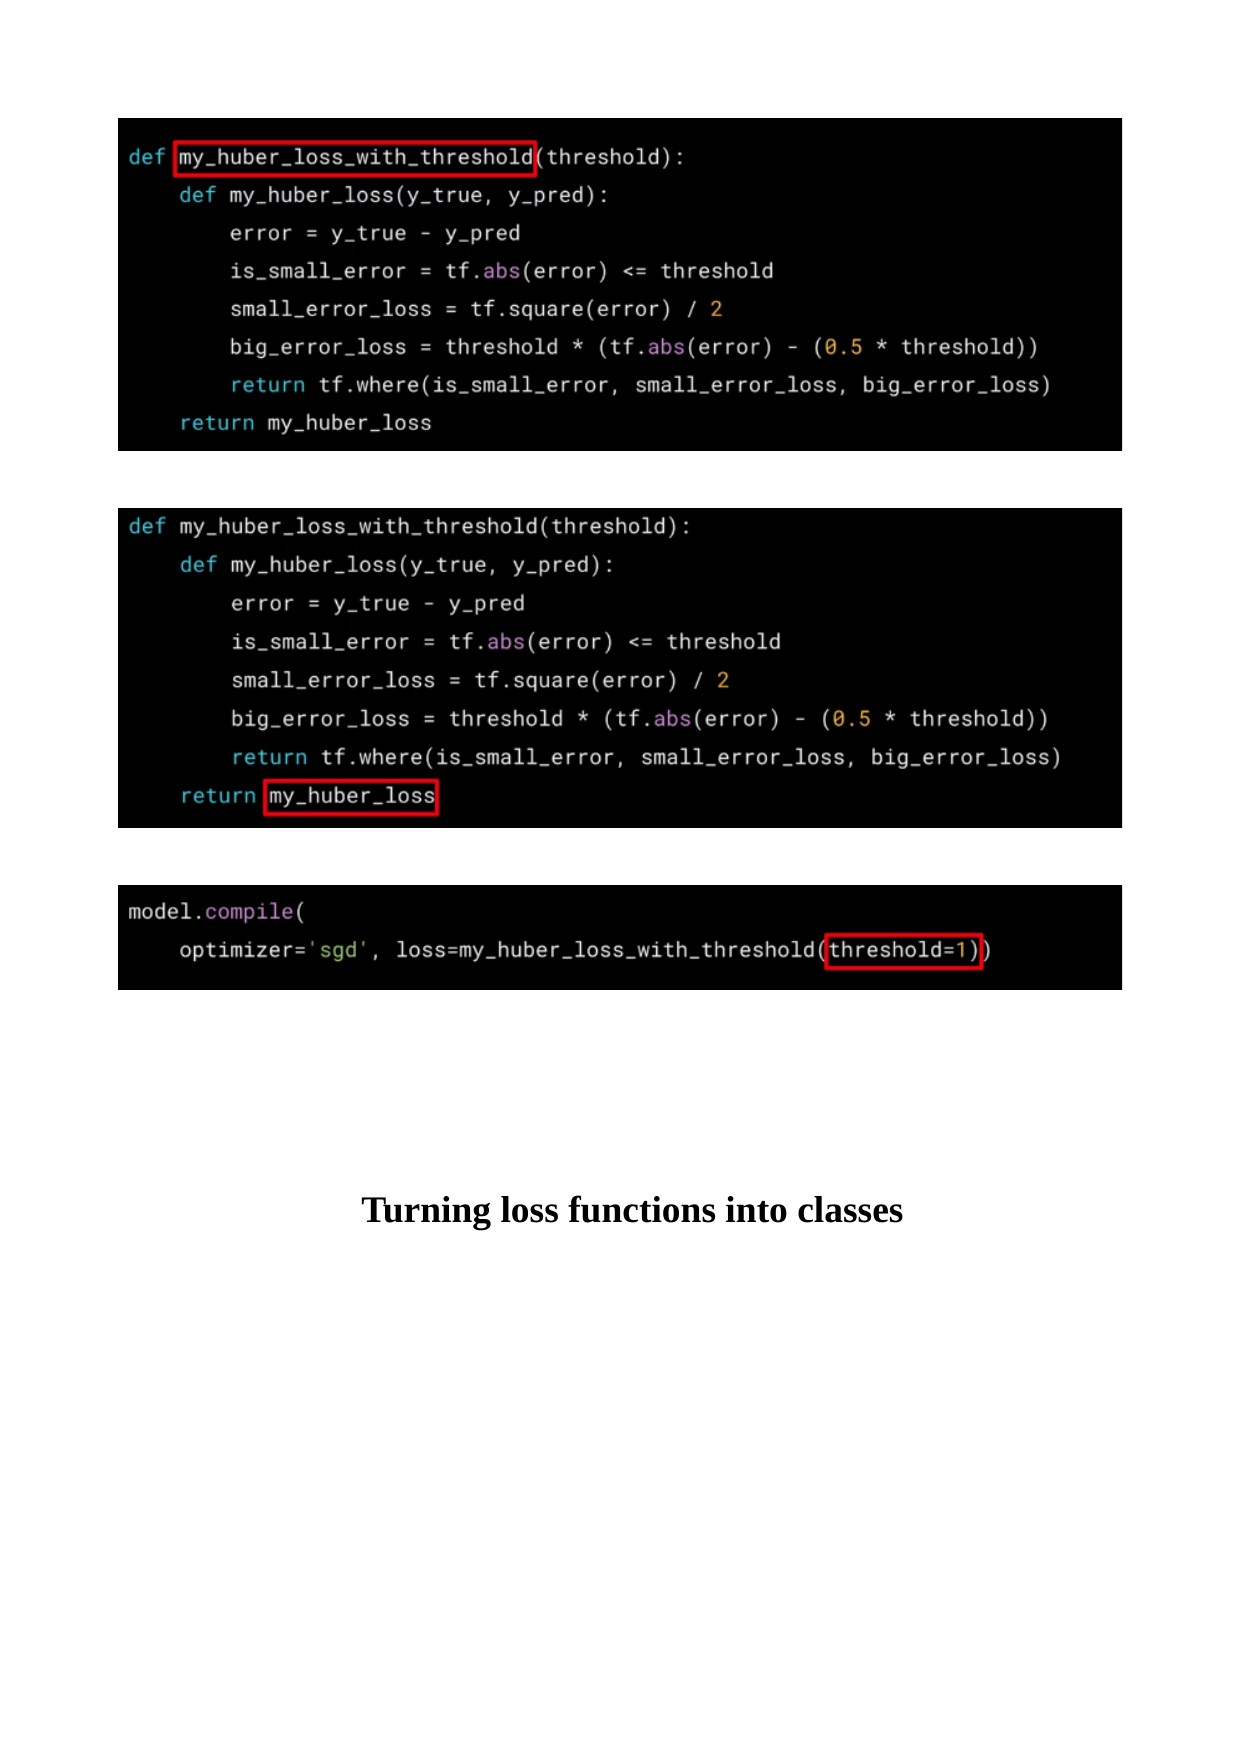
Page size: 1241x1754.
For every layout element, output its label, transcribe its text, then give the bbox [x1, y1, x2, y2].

subtitle Turning loss functions into classes [118, 1187, 1122, 1230]
picture [118, 885, 1123, 990]
picture [118, 118, 1123, 451]
picture [118, 508, 1123, 828]
